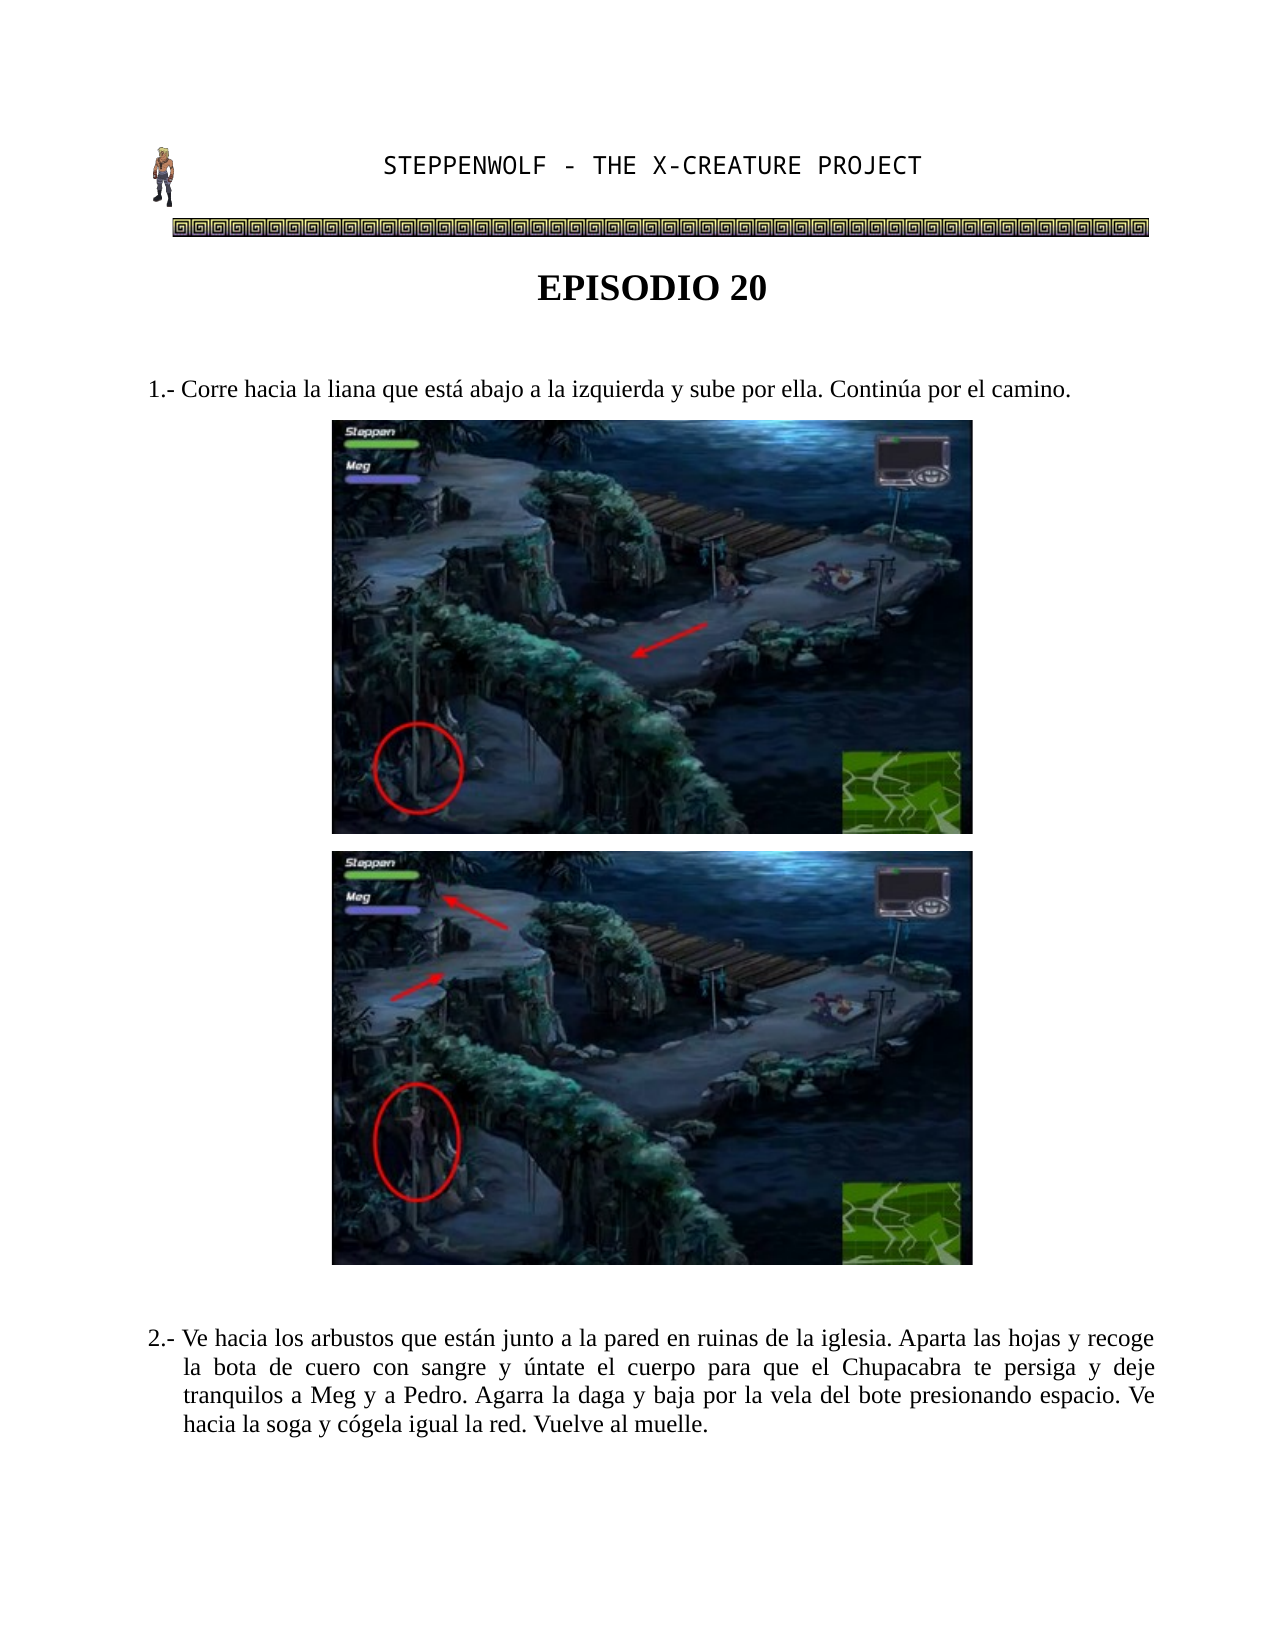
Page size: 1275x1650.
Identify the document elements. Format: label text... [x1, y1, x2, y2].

picture [147, 147, 181, 207]
text 2.- Ve hacia los arbustos que están junto a la pared en ruinas de la iglesia. Aparta las hojas y recoge la bota de cuero con sangre y úntate el cuerpo para que el Chupacabra te persiga y deje tranquilos a Meg y a Pedro. Agarra la daga y baja por la vela del bote presionando espacio. Ve hacia la soga y cógela igual la red. Vuelve al muelle. [148, 1323, 1157, 1438]
picture [172, 218, 1149, 237]
picture [331, 851, 973, 1265]
text 1.- Corre hacia la liana que está abajo a la izquierda y sube por ella. Continúa por el camino. [148, 374, 1157, 402]
picture [331, 420, 973, 834]
subtitle EPISODIO 20 [148, 266, 1157, 309]
